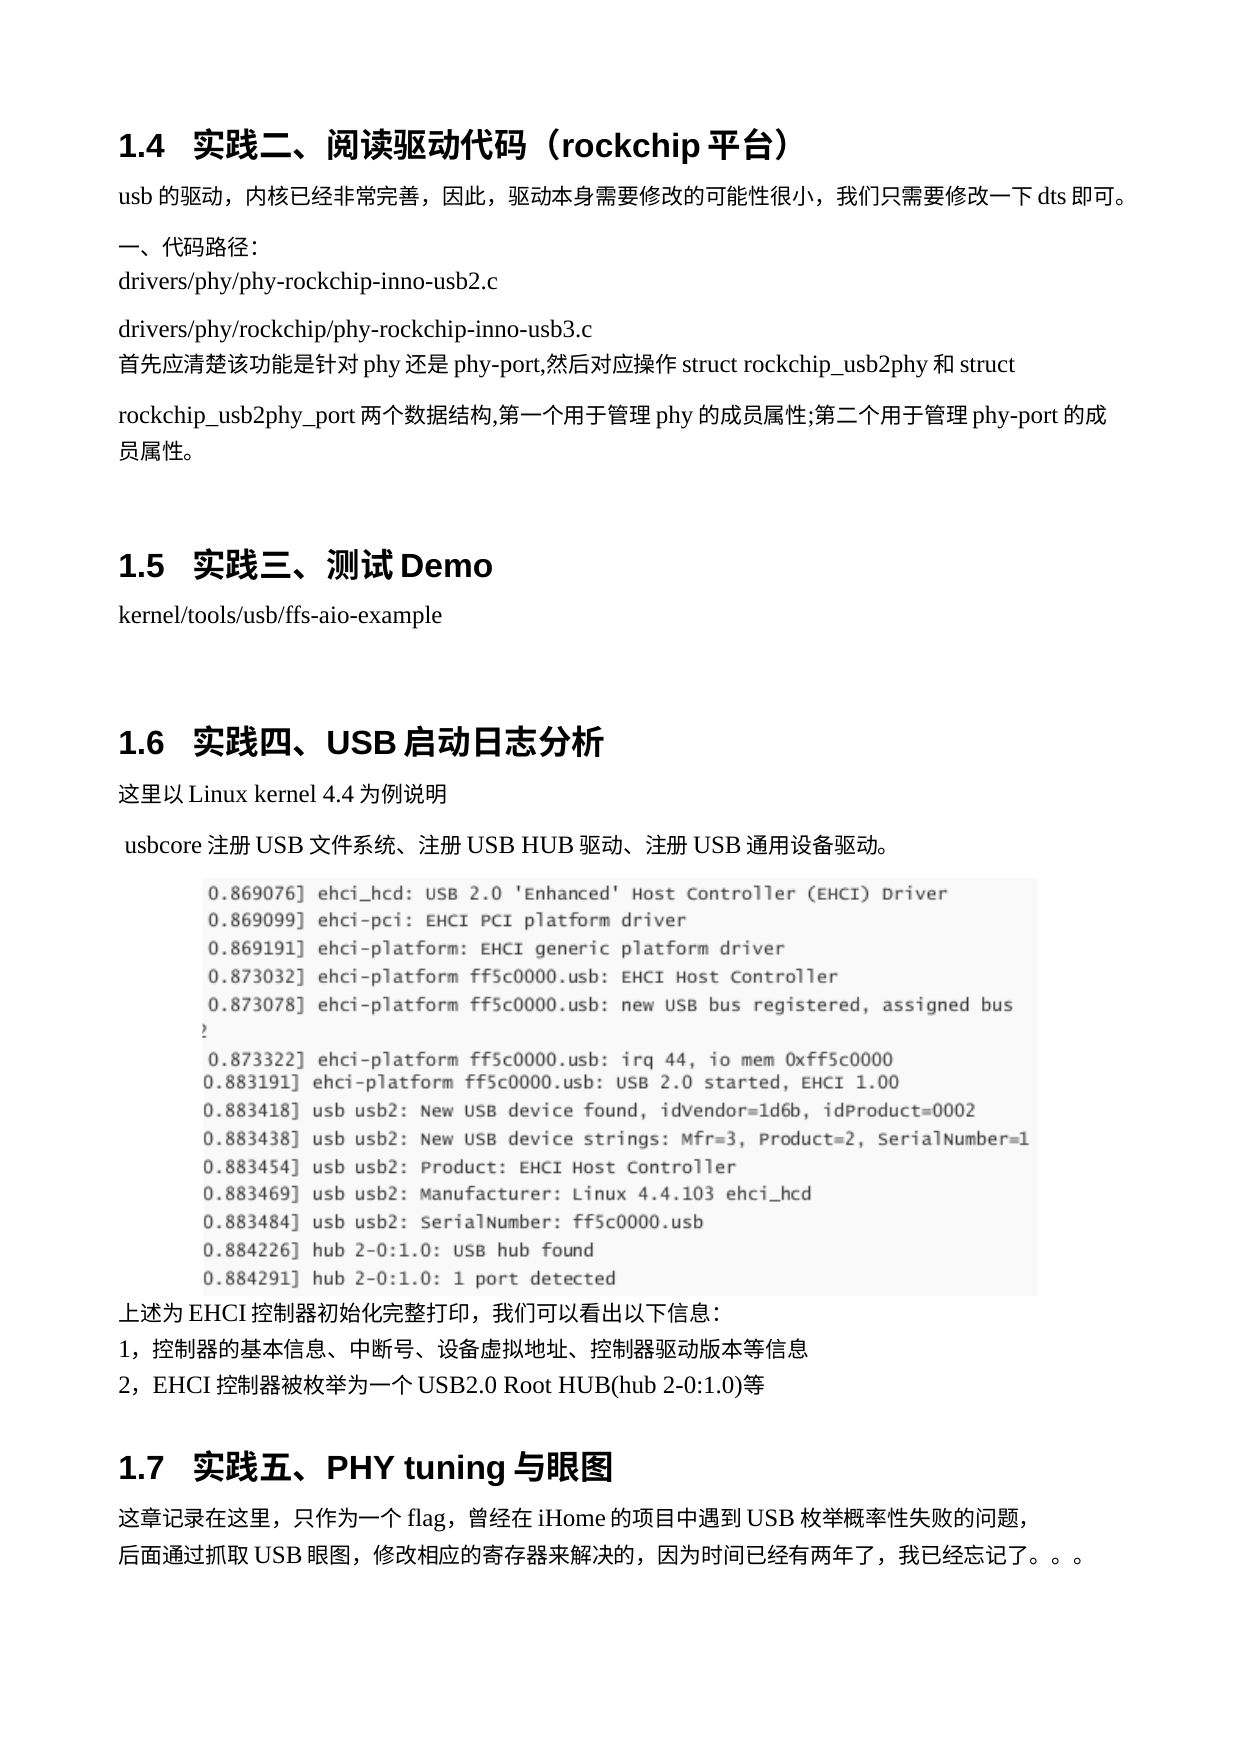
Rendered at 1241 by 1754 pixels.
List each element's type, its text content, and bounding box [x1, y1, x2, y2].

picture [202, 878, 1039, 1296]
text kernel/tools/usb/ffs-aio-example [118, 600, 1122, 628]
text usbcore注册USB文件系统、注册USB HUB驱动、注册USB通用设备驱动。 [118, 828, 1122, 859]
text usb的驱动，内核已经非常完善，因此，驱动本身需要修改的可能性很小，我们只需要修改一下dts即可。 [118, 179, 1122, 211]
subtitle 1.5 实践三、测试Demo [118, 539, 1122, 587]
subtitle 1.6 实践四、USB启动日志分析 [118, 716, 1122, 764]
text 一、代码路径： drivers/phy/phy-rockchip-inno-usb2.c [118, 230, 1122, 295]
subtitle 1.7 实践五、PHY tuning与眼图 [118, 1440, 1122, 1489]
text 这里以Linux kernel 4.4为例说明 [118, 777, 1122, 808]
text rockchip_usb2phy_port两个数据结构,第一个用于管理phy的成员属性;第二个用于管理phy-port的成员属性。 [118, 398, 1122, 499]
subtitle 1.4 实践二、阅读驱动代码（rockchip平台） [118, 118, 1122, 167]
text drivers/phy/rockchip/phy-rockchip-inno-usb3.c 首先应清楚该功能是针对phy还是phy-port,然后对应操作struct rockchip_usb2phy和struct [118, 314, 1122, 379]
text 这章记录在这里，只作为一个flag，曾经在iHome的项目中遇到USB枚举概率性失败的问题， 后面通过抓取USB眼图，修改相应的寄存器来解决的，因为时间已经有两年了，我已经忘记了。。。 [118, 1501, 1122, 1569]
text 上述为EHCI控制器初始化完整打印，我们可以看出以下信息： 1，控制器的基本信息、中断号、设备虚拟地址、控制器驱动版本等信息 2，EHCI控制器被枚举为一个USB2.0 Root HUB(hub 2-0:1.0)等 [118, 879, 1122, 1400]
